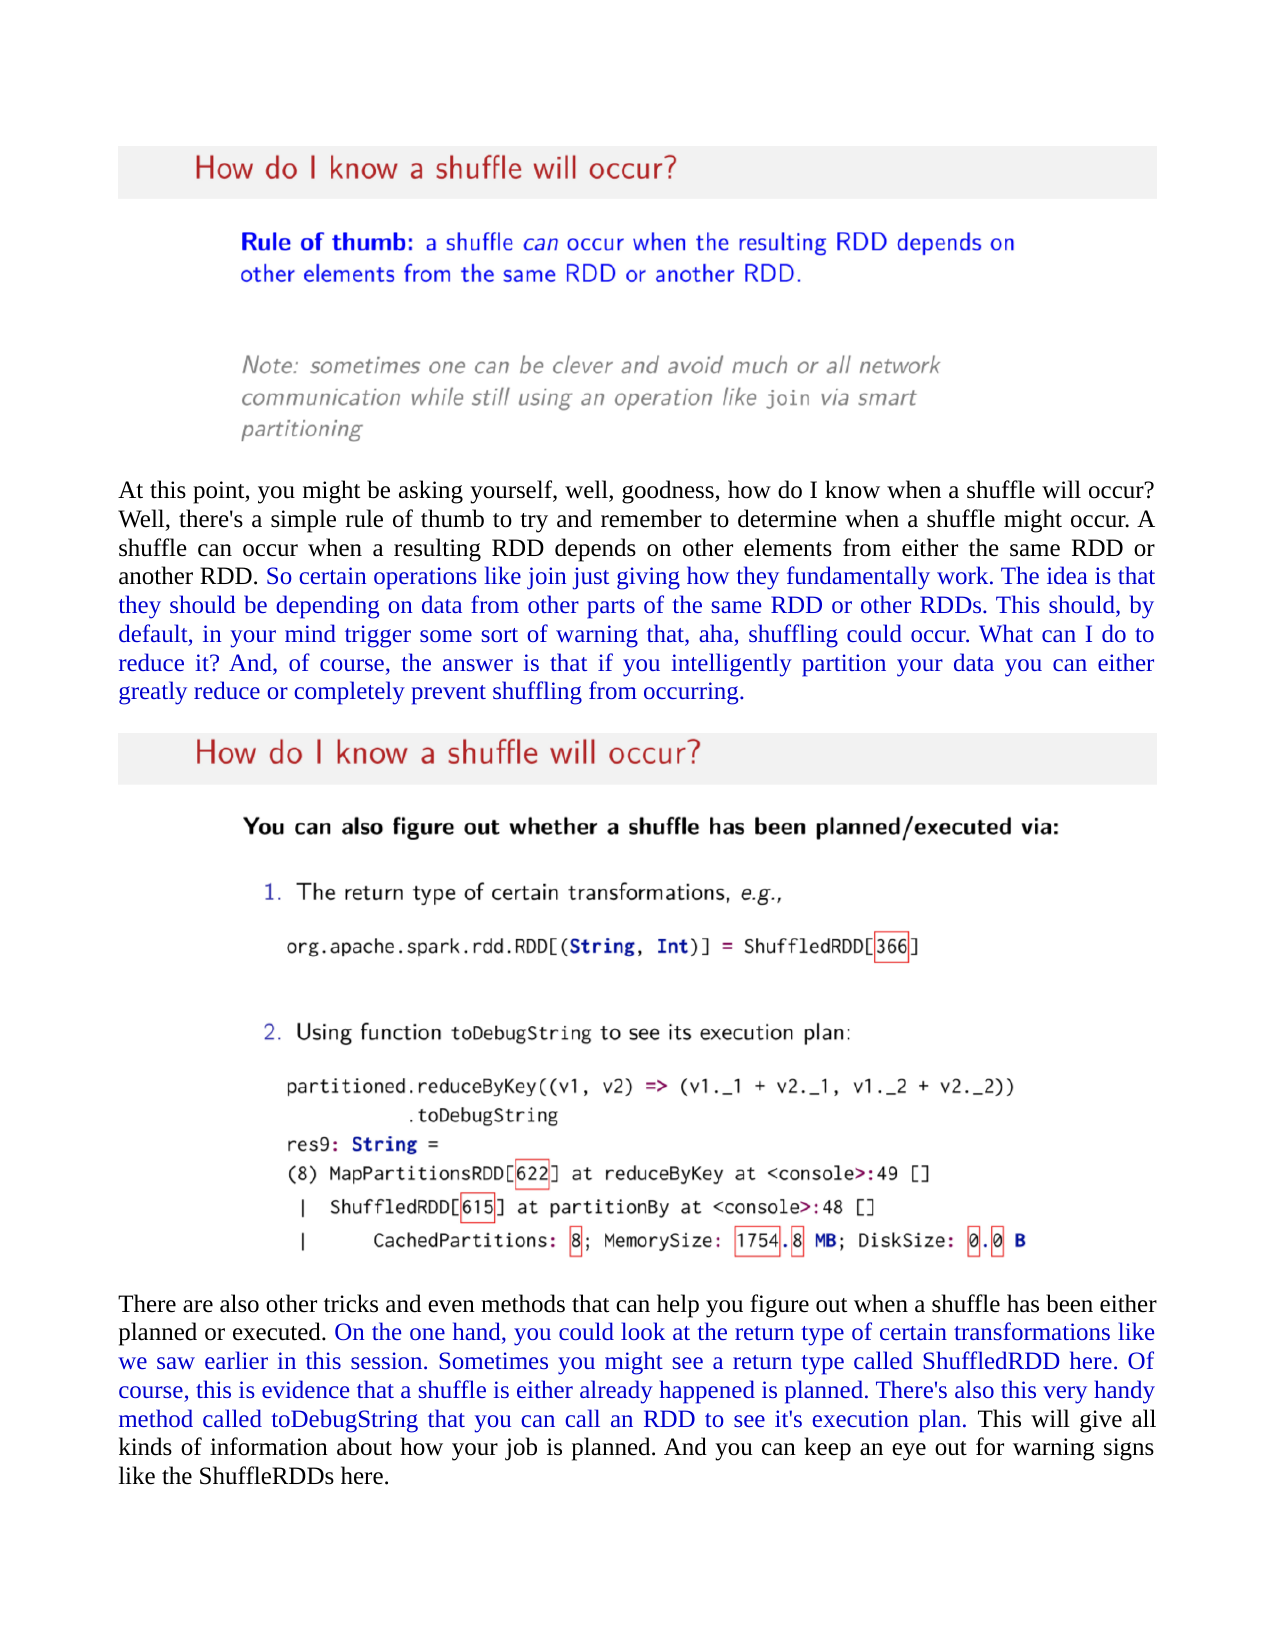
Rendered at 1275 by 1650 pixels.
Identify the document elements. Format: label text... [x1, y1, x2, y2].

text There are also other tricks and even methods that can help you figure out when a shuffle has been either planned or executed. On the one hand, you could look at the return type of certain transformations like we saw earlier in this session. Sometimes you might see a return type called ShuffledRDD here. Of course, this is evidence that a shuffle is either already happened is planned. There's also this very handy method called toDebugString that you can call an RDD to see it's execution plan. This will give all kinds of information about how your job is planned. And you can keep an eye out for warning signs like the ShuffleRDDs here. [118, 1289, 1157, 1490]
text At this point, you might be asking yourself, well, goodness, how do I know when a shuffle will occur? Well, there's a simple rule of thumb to try and remember to determine when a shuffle might occur. A shuffle can occur when a resulting RDD depends on other elements from either the same RDD or another RDD. So certain operations like join just giving how they fundamentally work. The idea is that they should be depending on data from other parts of the same RDD or other RDDs. This should, by default, in your mind trigger some sort of warning that, aha, shuffling could occur. What can I do to reduce it? And, of course, the answer is that if you intelligently partition your data you can either greatly reduce or completely prevent shuffling from occurring. [118, 475, 1157, 705]
picture [118, 146, 1157, 447]
picture [118, 733, 1157, 1260]
